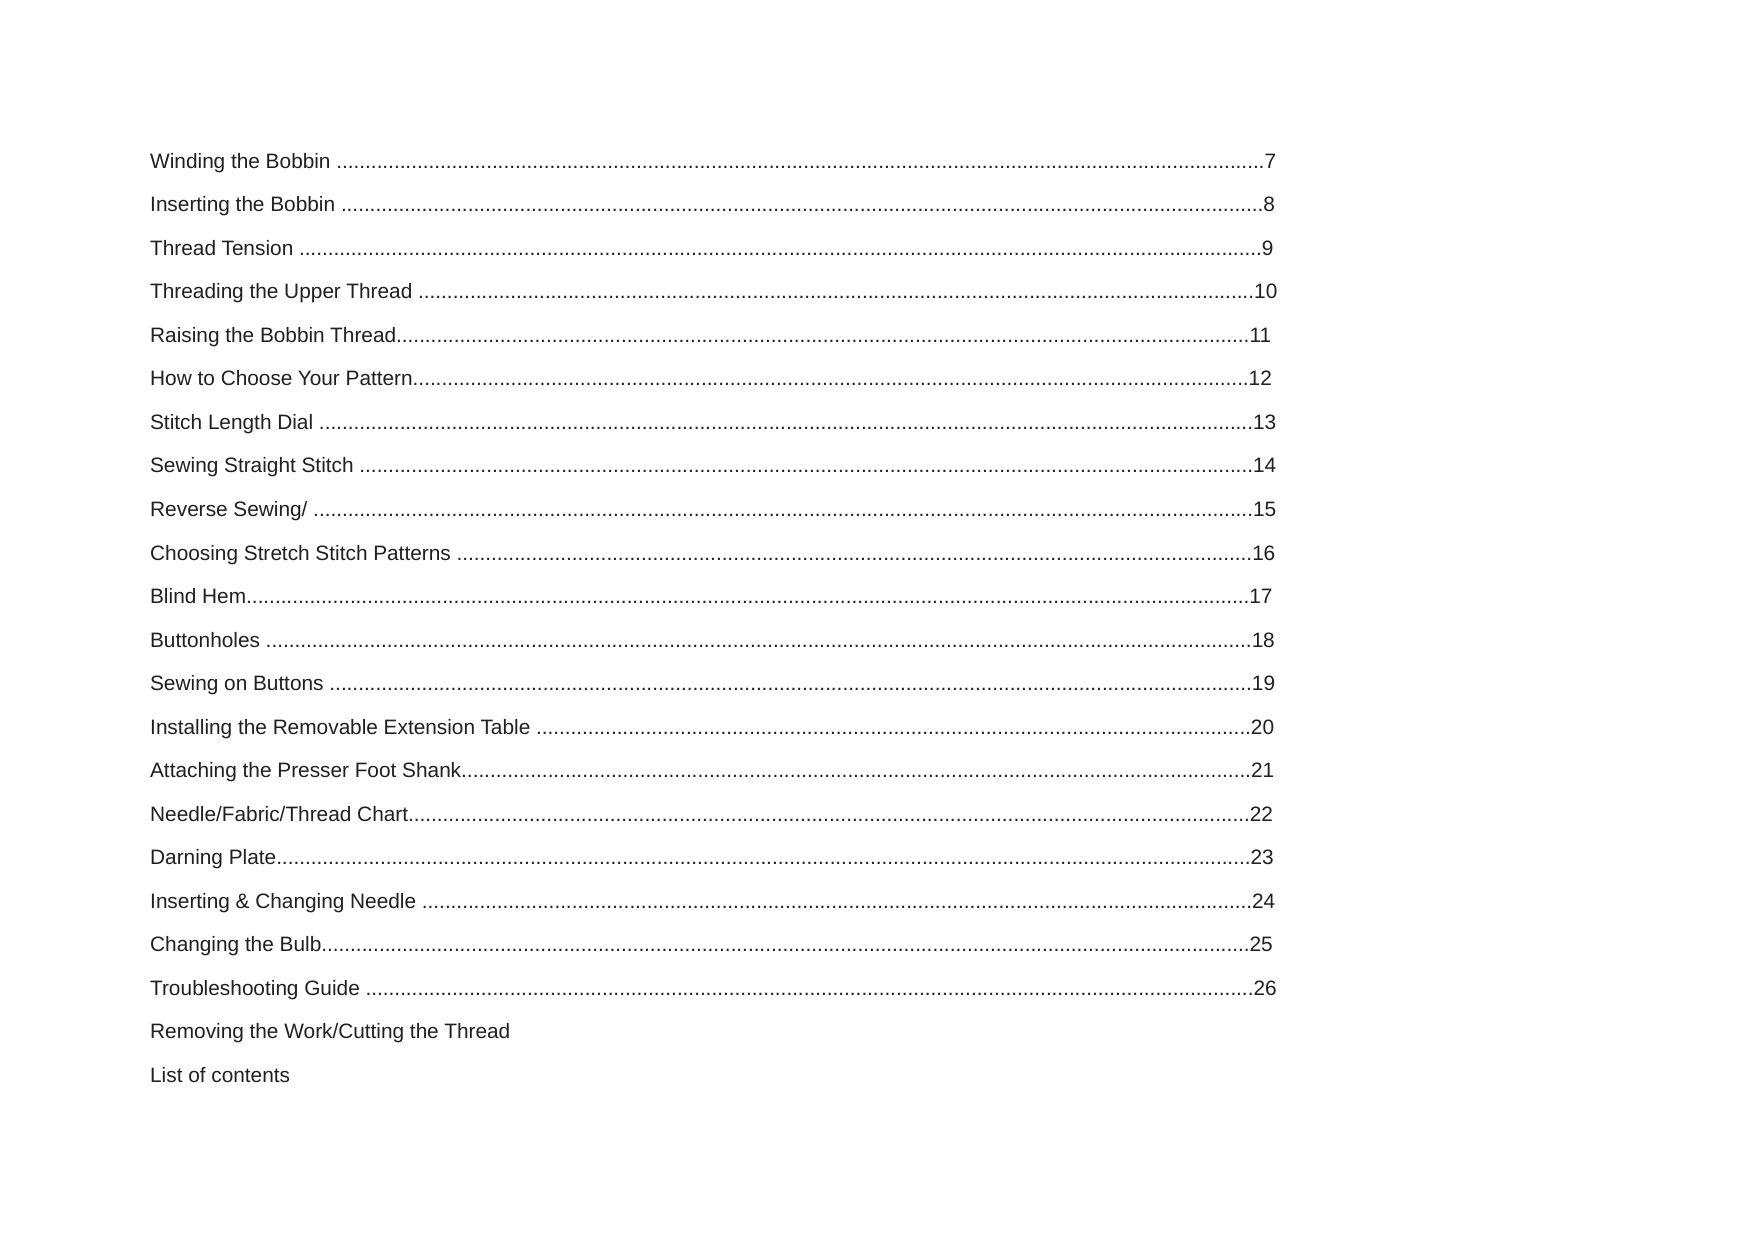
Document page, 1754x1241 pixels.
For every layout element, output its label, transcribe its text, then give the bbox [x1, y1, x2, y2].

text Changing the Bulb.................................................................................................................................................................25 [150, 934, 1604, 956]
text Attaching the Presser Foot Shank.........................................................................................................................................21 [150, 759, 1604, 782]
text Inserting & Changing Needle ................................................................................................................................................24 [150, 890, 1604, 913]
text Needle/Fabric/Thread Chart..................................................................................................................................................22 [150, 803, 1604, 826]
text Threading the Upper Thread .................................................................................................................................................10 [150, 281, 1604, 303]
text Troubleshooting Guide ..........................................................................................................................................................26 [150, 977, 1604, 1000]
text Darning Plate.........................................................................................................................................................................23 [150, 847, 1604, 869]
text Thread Tension .......................................................................................................................................................................9 [150, 237, 1604, 260]
text List of contents [150, 1064, 1604, 1087]
text Blind Hem..............................................................................................................................................................................17 [150, 585, 1604, 608]
text Winding the Bobbin .................................................................................................................................................................7 [150, 150, 1604, 173]
text Reverse Sewing/ ...................................................................................................................................................................15 [150, 498, 1604, 521]
text Sewing on Buttons ................................................................................................................................................................19 [150, 672, 1604, 695]
text Stitch Length Dial ..................................................................................................................................................................13 [150, 411, 1604, 434]
text Buttonholes ...........................................................................................................................................................................18 [150, 629, 1604, 652]
text Installing the Removable Extension Table ............................................................................................................................20 [150, 716, 1604, 739]
text Choosing Stretch Stitch Patterns ..........................................................................................................................................16 [150, 542, 1604, 564]
text How to Choose Your Pattern.................................................................................................................................................12 [150, 368, 1604, 390]
text Inserting the Bobbin ................................................................................................................................................................8 [150, 193, 1604, 216]
text Raising the Bobbin Thread....................................................................................................................................................11 [150, 324, 1604, 347]
text Sewing Straight Stitch ...........................................................................................................................................................14 [150, 455, 1604, 477]
text Removing the Work/Cutting the Thread [150, 1021, 1604, 1043]
